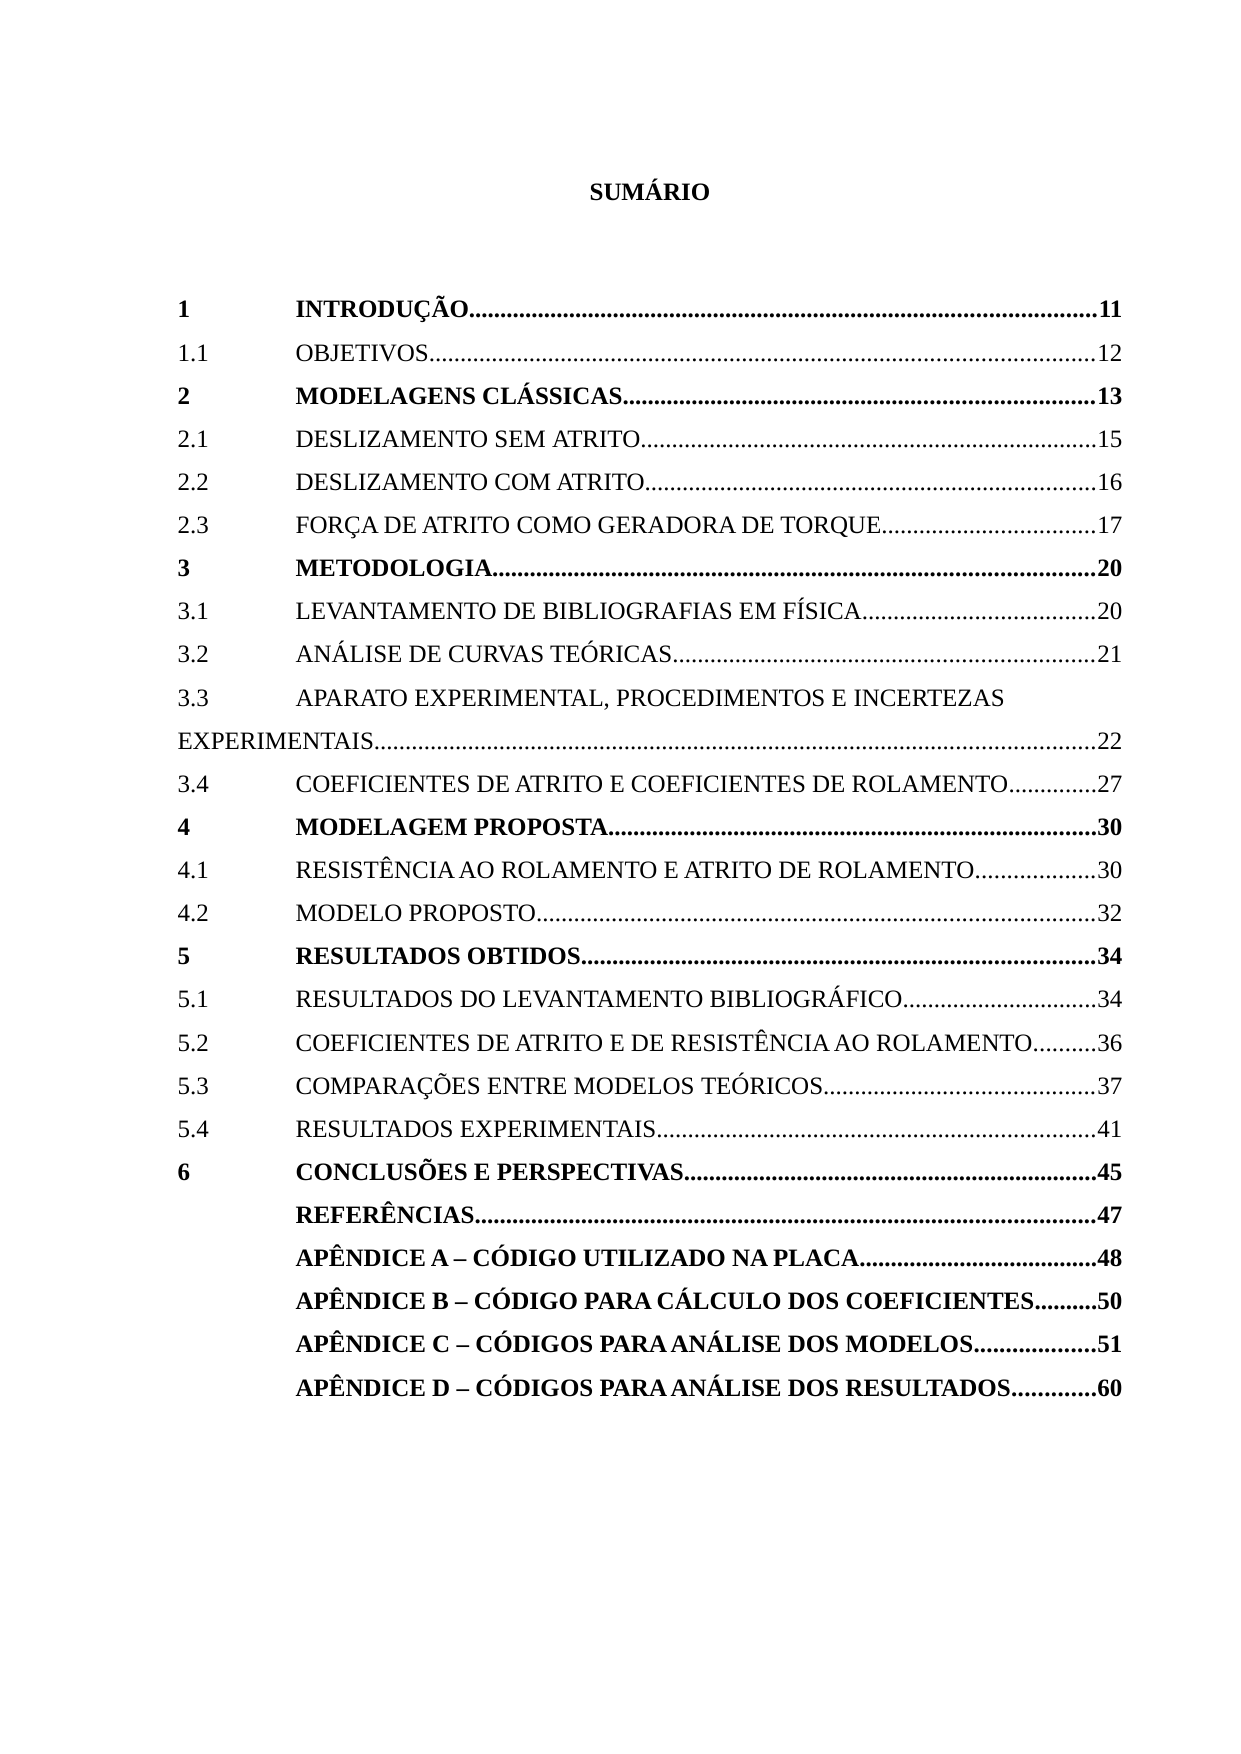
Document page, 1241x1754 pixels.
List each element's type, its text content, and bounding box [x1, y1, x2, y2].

text 3.2 Análise de curvas teóricas 21 [177, 639, 1122, 668]
text 4.1 Resistência ao rolamento e atrito de rolamento 30 [177, 855, 1122, 884]
text 5.4 Resultados experimentais 41 [177, 1114, 1122, 1143]
text Apêndice a – Código utilizado na placa 48 [177, 1243, 1122, 1272]
text 3.3 Aparato EXPERIMENTAL, procedimentos e incertezas experimentais 22 [177, 683, 1122, 754]
text 3.1 Levantamento de bibliografias em física 20 [177, 596, 1122, 625]
text 5.3 Comparações entre modelos Teóricos 37 [177, 1071, 1122, 1099]
text Apêndice D – códigos para análise dos resultados 60 [177, 1373, 1122, 1401]
text 1 Introdução 11 [177, 294, 1122, 323]
text 2.1 Deslizamento SEM ATRITO 15 [177, 424, 1122, 453]
text 2.2 DESLIZAMENTO com atrito 16 [177, 467, 1122, 496]
text 3 Metodologia 20 [177, 553, 1122, 582]
text 5.1 Resultados do levantamento bibliográfico 34 [177, 984, 1122, 1013]
text 5.2 Coeficientes de atrito e de resistência ao rolamento 36 [177, 1028, 1122, 1056]
text 3.4 Coeficientes de Atrito e Coeficientes de Rolamento 27 [177, 769, 1122, 798]
text 2 Modelagens Clássicas 13 [177, 381, 1122, 409]
text 5 Resultados obtidos 34 [177, 941, 1122, 970]
text 2.3 Força de atrito como geradora de Torque 17 [177, 510, 1122, 539]
text 1.1 Objetivos 12 [177, 338, 1122, 366]
text Apêndice B – Código para cálculo dos Coeficientes 50 [177, 1286, 1122, 1315]
text 4.2 Modelo proposto 32 [177, 898, 1122, 927]
text apêndice c – Códigos para análise dos modelos 51 [177, 1329, 1122, 1358]
text 4 Modelagem Proposta 30 [177, 812, 1122, 841]
subtitle Sumário [177, 177, 1122, 206]
text 6 Conclusões e perspectivas 45 [177, 1157, 1122, 1186]
text Referências 47 [177, 1200, 1122, 1229]
